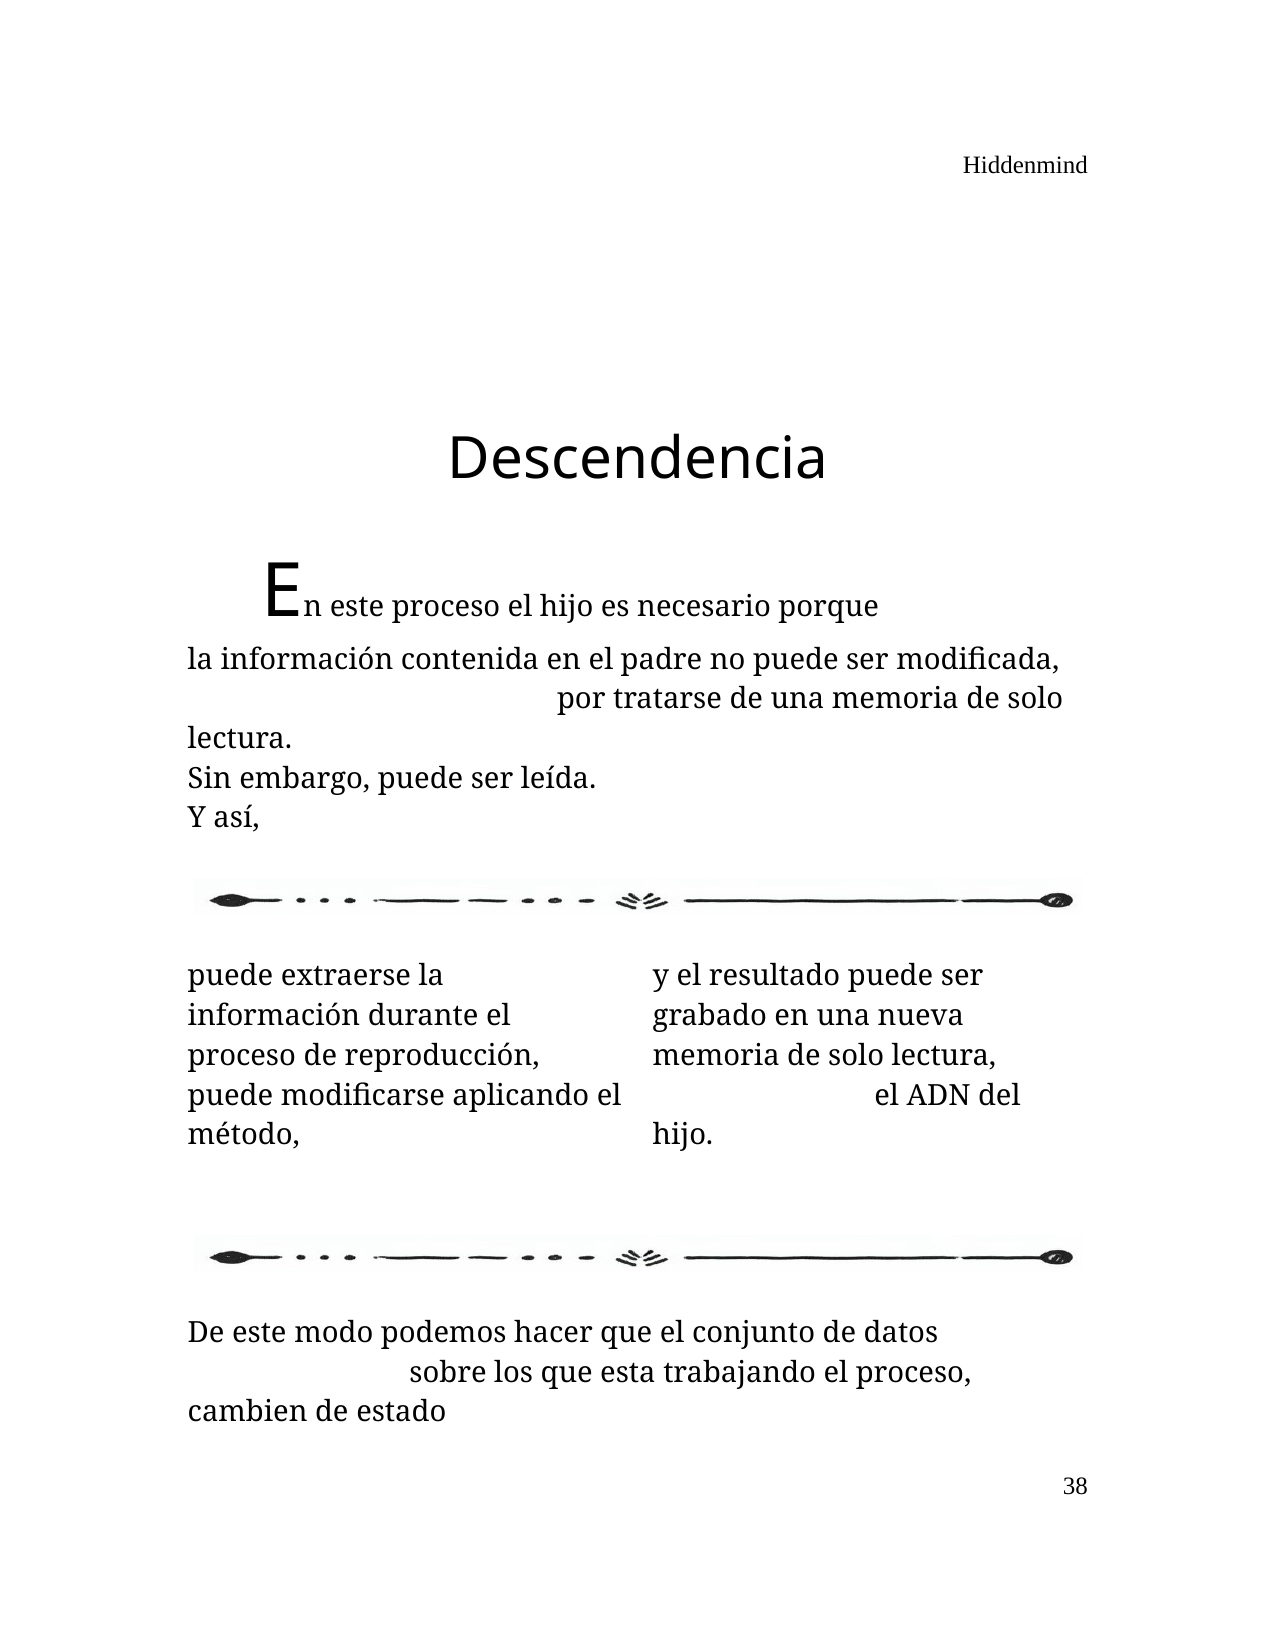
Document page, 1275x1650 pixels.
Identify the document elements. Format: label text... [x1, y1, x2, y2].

text Y así, [187, 797, 1087, 836]
text De este modo podemos hacer que el conjunto de datos [187, 1311, 1087, 1351]
picture [193, 1235, 1083, 1272]
text puede extraerse la información durante el proceso de reproducción, puede modificarse aplicando el método, [187, 955, 622, 1153]
text Sin embargo, puede ser leída. [187, 757, 1087, 797]
text por tratarse de una memoria de solo lectura. [187, 678, 1087, 757]
text sobre los que esta trabajando el proceso, cambien de estado [187, 1351, 1087, 1430]
picture [193, 878, 1083, 915]
text la información contenida en el padre no puede ser modificada, [187, 638, 1087, 678]
text En este proceso el hijo es necesario porque [187, 536, 1087, 638]
text el ADN del hijo. [652, 1074, 1087, 1153]
text y el resultado puede ser grabado en una nueva memoria de solo lectura, [652, 955, 1087, 1074]
